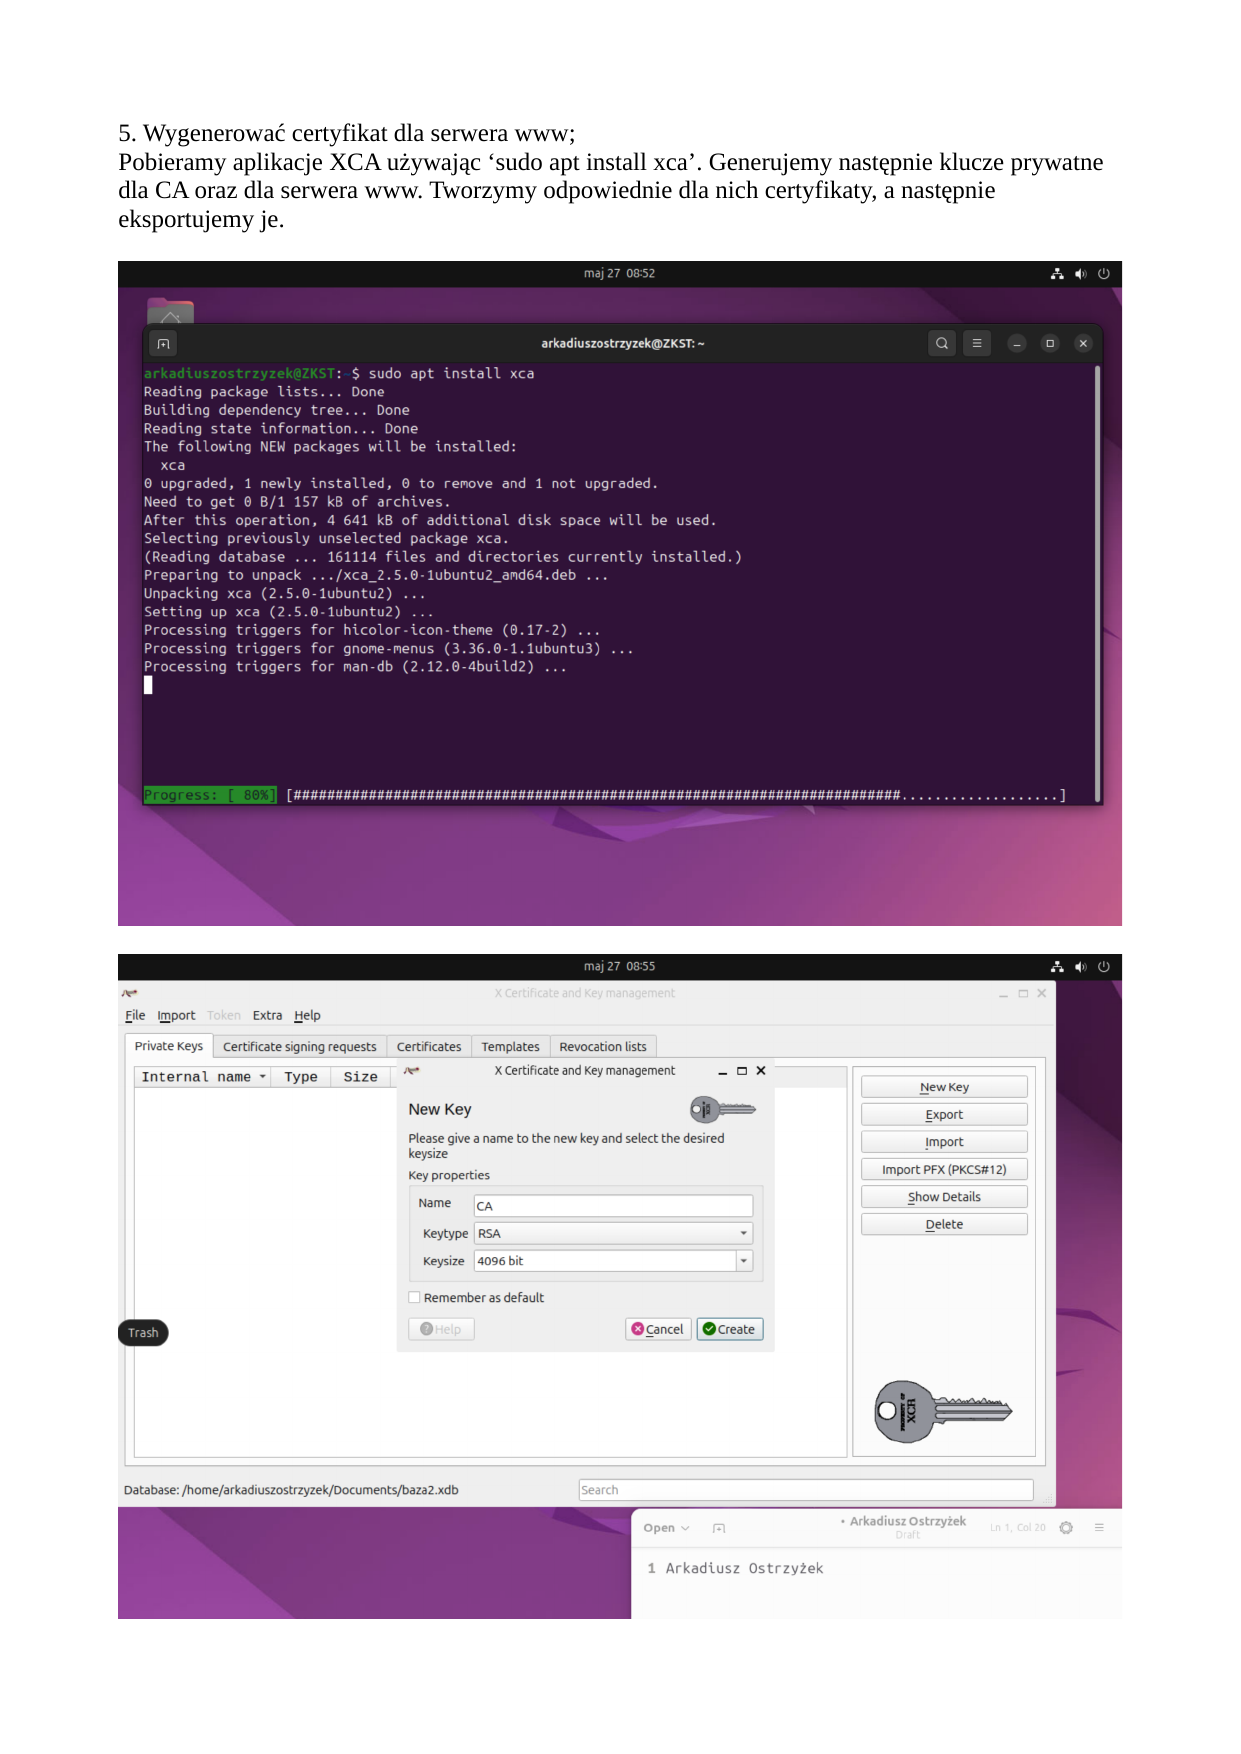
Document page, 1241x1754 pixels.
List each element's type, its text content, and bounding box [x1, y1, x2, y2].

picture [118, 954, 1123, 1619]
text 5. Wygenerować certyfikat dla serwera www; [118, 118, 1122, 147]
picture [118, 261, 1123, 926]
text Pobieramy aplikacje XCA używając ‘sudo apt install xca’. Generujemy następnie klucze prywatne dla CA oraz dla serwera www. Tworzymy odpowiednie dla nich certyfikaty, a następnie eksportujemy je. [118, 147, 1122, 233]
